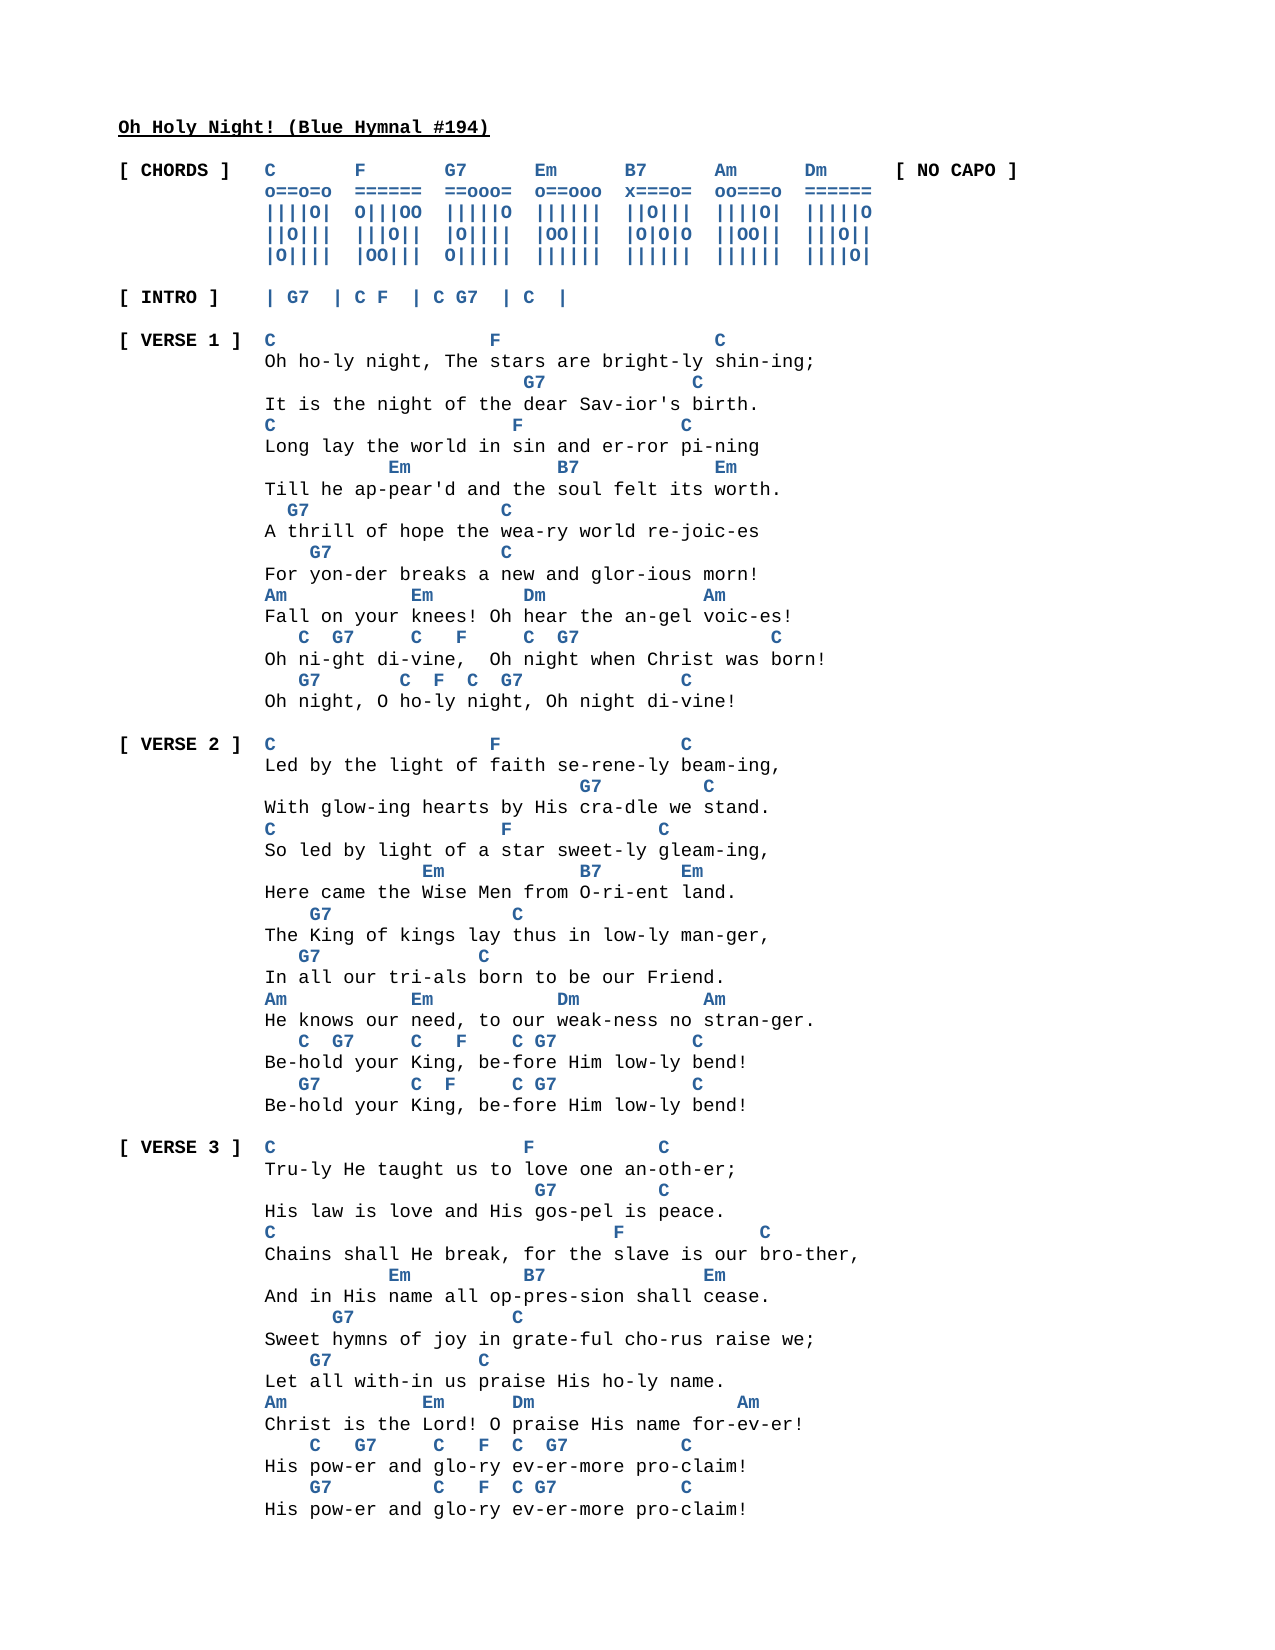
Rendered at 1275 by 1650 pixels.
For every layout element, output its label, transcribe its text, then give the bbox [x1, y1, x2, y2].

text C F C [118, 1223, 1157, 1244]
text Em B7 Em [118, 458, 1157, 479]
text G7 C [118, 543, 1157, 564]
text C G7 C F C G7 C [118, 1032, 1157, 1053]
text Be-hold your King, be-fore Him low-ly bend! [118, 1096, 1157, 1117]
text o==o=o ====== ==ooo= o==ooo x===o= oo===o ====== [118, 182, 1157, 203]
text C G7 C F C G7 C [118, 628, 1157, 649]
text ||||O| O|||OO |||||O |||||| ||O||| ||||O| |||||O [118, 203, 1157, 224]
text He knows our need, to our weak-ness no stran-ger. [118, 1011, 1157, 1032]
text G7 C [118, 777, 1157, 798]
text C G7 C F C G7 C [118, 1436, 1157, 1457]
text G7 C [118, 1181, 1157, 1202]
text [ VERSE 1 ] C F C [118, 331, 1157, 352]
text Here came the Wise Men from O-ri-ent land. [118, 883, 1157, 904]
text Oh ho-ly night, The stars are bright-ly shin-ing; [118, 352, 1157, 373]
text G7 C F C G7 C [118, 1478, 1157, 1499]
text [ VERSE 3 ] C F C [118, 1138, 1157, 1159]
text [ INTRO ] | G7 | C F | C G7 | C | [118, 288, 1157, 309]
text G7 C [118, 1308, 1157, 1329]
text Em B7 Em [118, 862, 1157, 883]
text G7 C [118, 904, 1157, 926]
text Long lay the world in sin and er-ror pi-ning [118, 437, 1157, 458]
text For yon-der breaks a new and glor-ious morn! [118, 564, 1157, 586]
text Tru-ly He taught us to love one an-oth-er; [118, 1159, 1157, 1181]
text Be-hold your King, be-fore Him low-ly bend! [118, 1053, 1157, 1074]
text Am Em Dm Am [118, 989, 1157, 1011]
text Let all with-in us praise His ho-ly name. [118, 1372, 1157, 1393]
text Led by the light of faith se-rene-ly beam-ing, [118, 756, 1157, 777]
text G7 C [118, 373, 1157, 394]
text [ CHORDS ] C F G7 Em B7 Am Dm [ NO CAPO ] [118, 161, 1157, 182]
text G7 C F C G7 C [118, 1074, 1157, 1096]
text Sweet hymns of joy in grate-ful cho-rus raise we; [118, 1329, 1157, 1351]
text Oh ni-ght di-vine, Oh night when Christ was born! [118, 649, 1157, 671]
text Chains shall He break, for the slave is our bro-ther, [118, 1244, 1157, 1266]
text [ VERSE 2 ] C F C [118, 734, 1157, 756]
text And in His name all op-pres-sion shall cease. [118, 1287, 1157, 1308]
text C F C [118, 819, 1157, 841]
text |O|||| |OO||| O||||| |||||| |||||| |||||| ||||O| [118, 246, 1157, 267]
text Christ is the Lord! O praise His name for-ev-er! [118, 1414, 1157, 1436]
text So led by light of a star sweet-ly gleam-ing, [118, 841, 1157, 862]
text Oh night, O ho-ly night, Oh night di-vine! [118, 692, 1157, 713]
text His law is love and His gos-pel is peace. [118, 1202, 1157, 1223]
text G7 C [118, 1351, 1157, 1372]
text G7 C [118, 501, 1157, 522]
text With glow-ing hearts by His cra-dle we stand. [118, 798, 1157, 819]
text Am Em Dm Am [118, 1393, 1157, 1414]
text In all our tri-als born to be our Friend. [118, 968, 1157, 989]
text The King of kings lay thus in low-ly man-ger, [118, 926, 1157, 947]
text A thrill of hope the wea-ry world re-joic-es [118, 522, 1157, 543]
text Am Em Dm Am [118, 586, 1157, 607]
text His pow-er and glo-ry ev-er-more pro-claim! [118, 1499, 1157, 1521]
text It is the night of the dear Sav-ior's birth. [118, 394, 1157, 416]
text Em B7 Em [118, 1266, 1157, 1287]
text His pow-er and glo-ry ev-er-more pro-claim! [118, 1457, 1157, 1478]
text C F C [118, 416, 1157, 437]
text G7 C F C G7 C [118, 671, 1157, 692]
text Till he ap-pear'd and the soul felt its worth. [118, 479, 1157, 501]
text Oh Holy Night! (Blue Hymnal #194) [118, 118, 1157, 139]
text Fall on your knees! Oh hear the an-gel voic-es! [118, 607, 1157, 628]
text ||O||| |||O|| |O|||| |OO||| |O|O|O ||OO|| |||O|| [118, 224, 1157, 246]
text G7 C [118, 947, 1157, 968]
